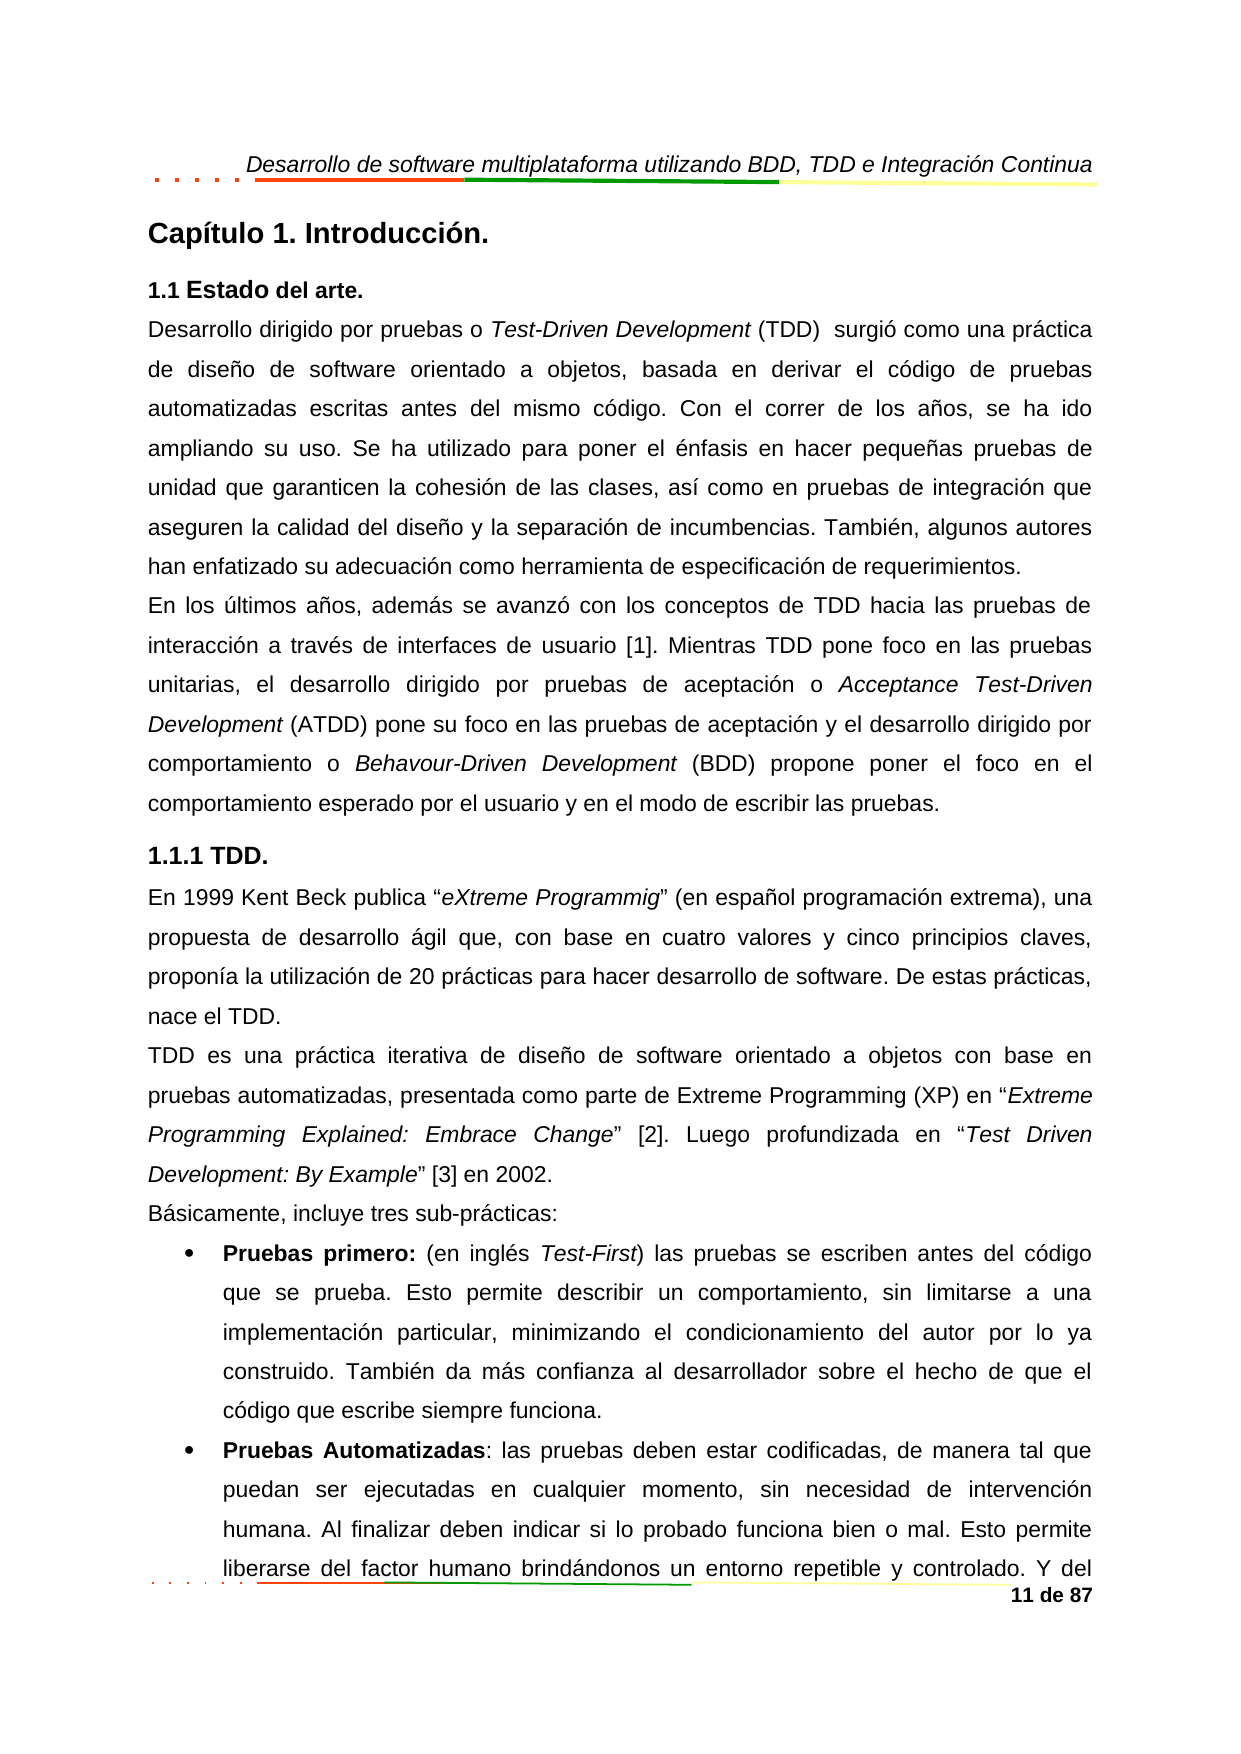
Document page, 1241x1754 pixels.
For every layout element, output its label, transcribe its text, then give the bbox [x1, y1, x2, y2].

text En 1999 Kent Beck publica “eXtreme Programmig” (en español programación extrema), una propuesta de desarrollo ágil que, con base en cuatro valores y cinco principios claves, proponía la utilización de 20 prácticas para hacer desarrollo de software. De estas prácticas, nace el TDD. [148, 884, 1093, 1029]
subtitle Capítulo 1. Introducción. [148, 216, 1093, 250]
text Básicamente, incluye tres sub-prácticas: [148, 1200, 1093, 1226]
text En los últimos años, además se avanzó con los conceptos de TDD hacia las pruebas de interacción a través de interfaces de usuario [1]. Mientras TDD pone foco en las pruebas unitarias, el desarrollo dirigido por pruebas de aceptación o Acceptance Test-Driven Development (ATDD) pone su foco en las pruebas de aceptación y el desarrollo dirigido por comportamiento o Behavour-Driven Development (BDD) propone poner el foco en el comportamiento esperado por el usuario y en el modo de escribir las pruebas. [148, 592, 1093, 816]
text Desarrollo dirigido por pruebas o Test-Driven Development (TDD) surgió como una práctica de diseño de software orientado a objetos, basada en derivar el código de pruebas automatizadas escritas antes del mismo código. Con el correr de los años, se ha ido ampliando su uso. Se ha utilizado para poner el énfasis en hacer pequeñas pruebas de unidad que garanticen la cohesión de las clases, así como en pruebas de integración que aseguren la calidad del diseño y la separación de incumbencias. También, algunos autores han enfatizado su adecuación como herramienta de especificación de requerimientos. [148, 316, 1093, 579]
subtitle 1.1 Estado del arte. [148, 275, 1093, 304]
text TDD es una práctica iterativa de diseño de software orientado a objetos con base en pruebas automatizadas, presentada como parte de Extreme Programming (XP) en “Extreme Programming Explained: Embrace Change” [2]. Luego profundizada en “Test Driven Development: By Example” [3] en 2002. [148, 1042, 1093, 1187]
list Pruebas Automatizadas: las pruebas deben estar codificadas, de manera tal que puedan ser ejecutadas en cualquier momento, sin necesidad de intervención humana. Al finalizar deben indicar si lo probado funciona bien o mal. Esto permite liberarse del factor humano brindándonos un entorno repetible y controlado. Y del [185, 1437, 1093, 1582]
text 1.1.1 TDD. [148, 841, 1093, 870]
list Pruebas primero: (en inglés Test-First) las pruebas se escriben antes del código que se prueba. Esto permite describir un comportamiento, sin limitarse a una implementación particular, minimizando el condicionamiento del autor por lo ya construido. También da más confianza al desarrollador sobre el hecho de que el código que escribe siempre funciona. [185, 1239, 1093, 1424]
